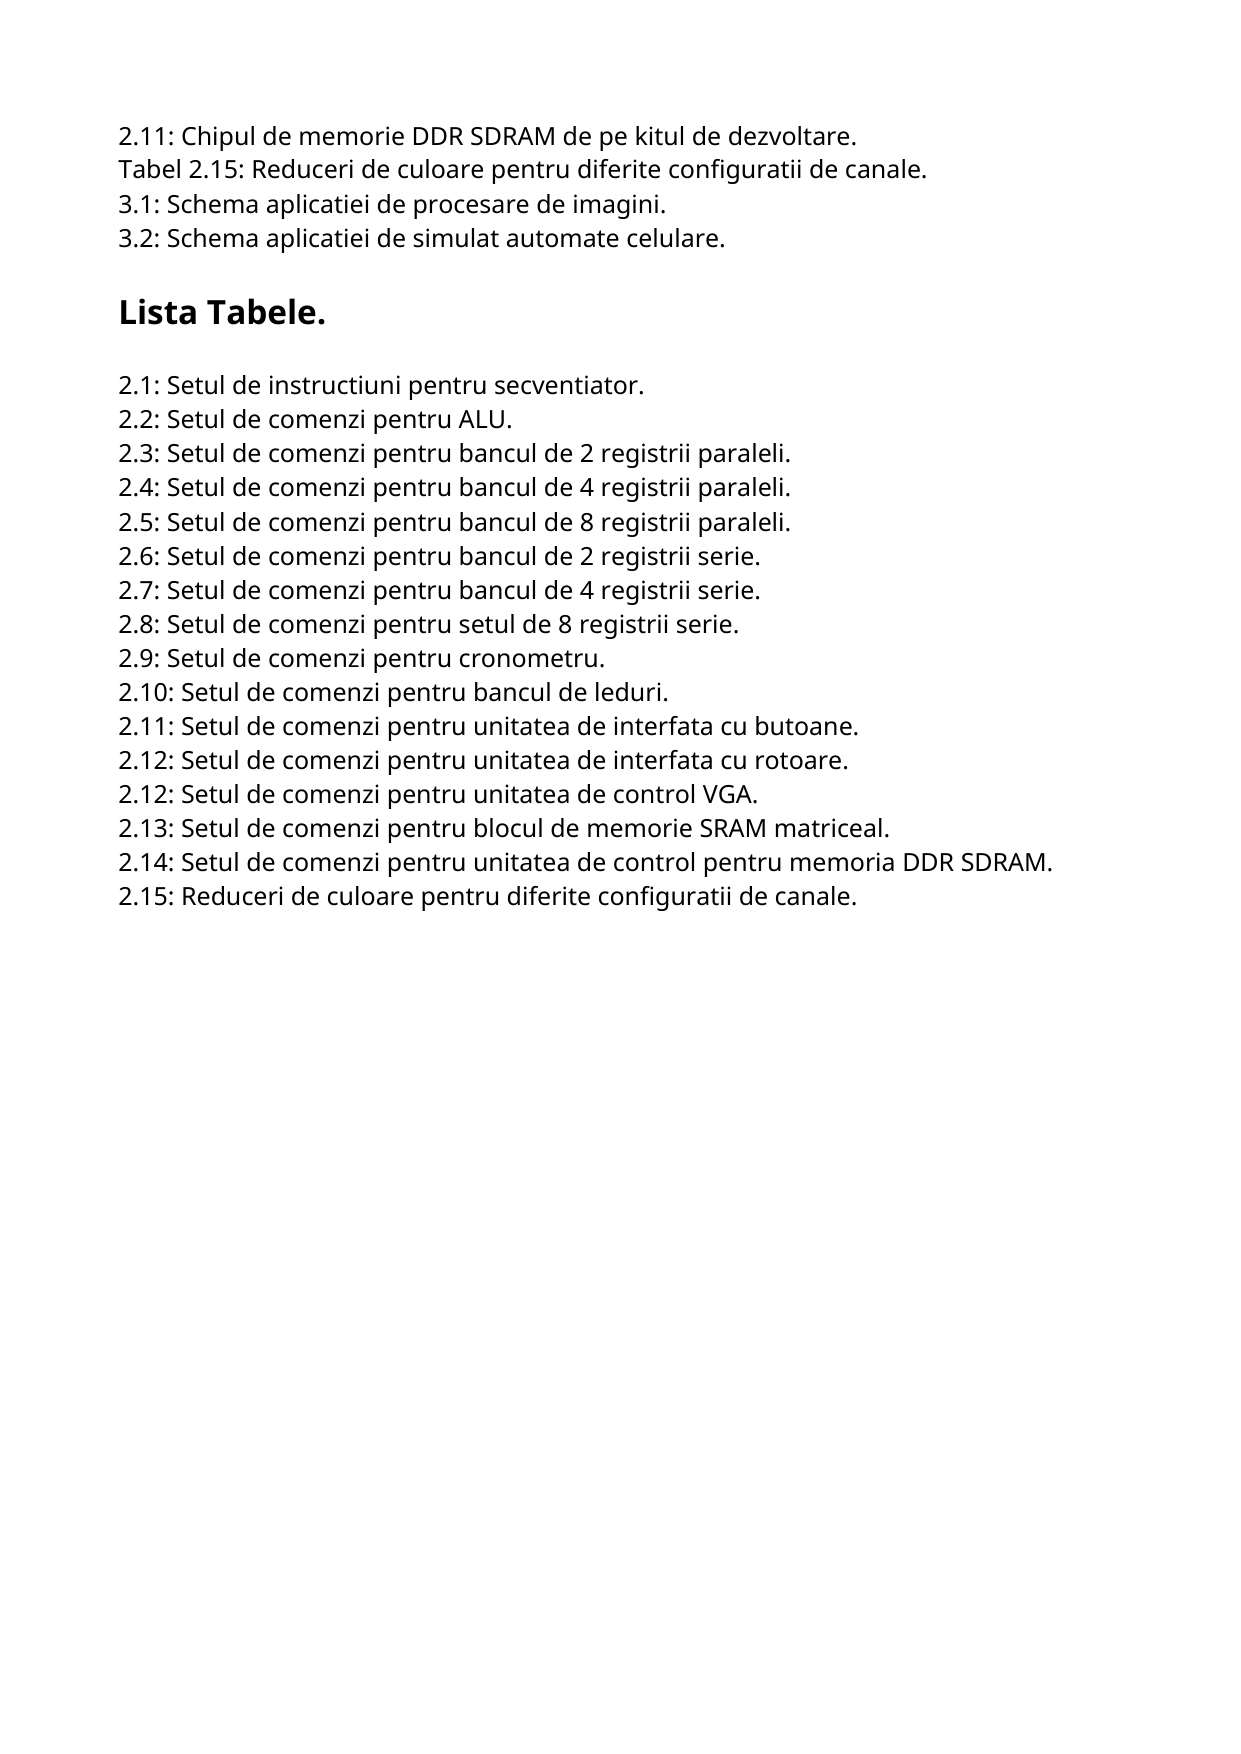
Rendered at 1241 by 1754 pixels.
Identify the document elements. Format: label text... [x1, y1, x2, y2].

text 2.10: Setul de comenzi pentru bancul de leduri. [118, 674, 1122, 708]
text 2.7: Setul de comenzi pentru bancul de 4 registrii serie. [118, 572, 1122, 606]
text 2.6: Setul de comenzi pentru bancul de 2 registrii serie. [118, 538, 1122, 572]
text 2.11: Setul de comenzi pentru unitatea de interfata cu butoane. [118, 708, 1122, 743]
text 2.8: Setul de comenzi pentru setul de 8 registrii serie. [118, 606, 1122, 640]
text 2.2: Setul de comenzi pentru ALU. [118, 402, 1122, 436]
text 2.4: Setul de comenzi pentru bancul de 4 registrii paraleli. [118, 470, 1122, 504]
text 2.11: Chipul de memorie DDR SDRAM de pe kitul de dezvoltare. [118, 118, 1122, 152]
text 2.12: Setul de comenzi pentru unitatea de control VGA. [118, 777, 1122, 811]
text Lista Tabele. [118, 288, 1122, 334]
text 3.1: Schema aplicatiei de procesare de imagini. [118, 186, 1122, 220]
text 3.2: Schema aplicatiei de simulat automate celulare. [118, 220, 1122, 254]
text 2.15: Reduceri de culoare pentru diferite configuratii de canale. [118, 879, 1122, 913]
text 2.13: Setul de comenzi pentru blocul de memorie SRAM matriceal. [118, 811, 1122, 845]
text Tabel 2.15: Reduceri de culoare pentru diferite configuratii de canale. [118, 152, 1122, 186]
text 2.5: Setul de comenzi pentru bancul de 8 registrii paraleli. [118, 504, 1122, 538]
text 2.9: Setul de comenzi pentru cronometru. [118, 640, 1122, 674]
text 2.14: Setul de comenzi pentru unitatea de control pentru memoria DDR SDRAM. [118, 845, 1122, 879]
text 2.1: Setul de instructiuni pentru secventiator. [118, 368, 1122, 402]
text 2.12: Setul de comenzi pentru unitatea de interfata cu rotoare. [118, 743, 1122, 777]
text 2.3: Setul de comenzi pentru bancul de 2 registrii paraleli. [118, 436, 1122, 470]
